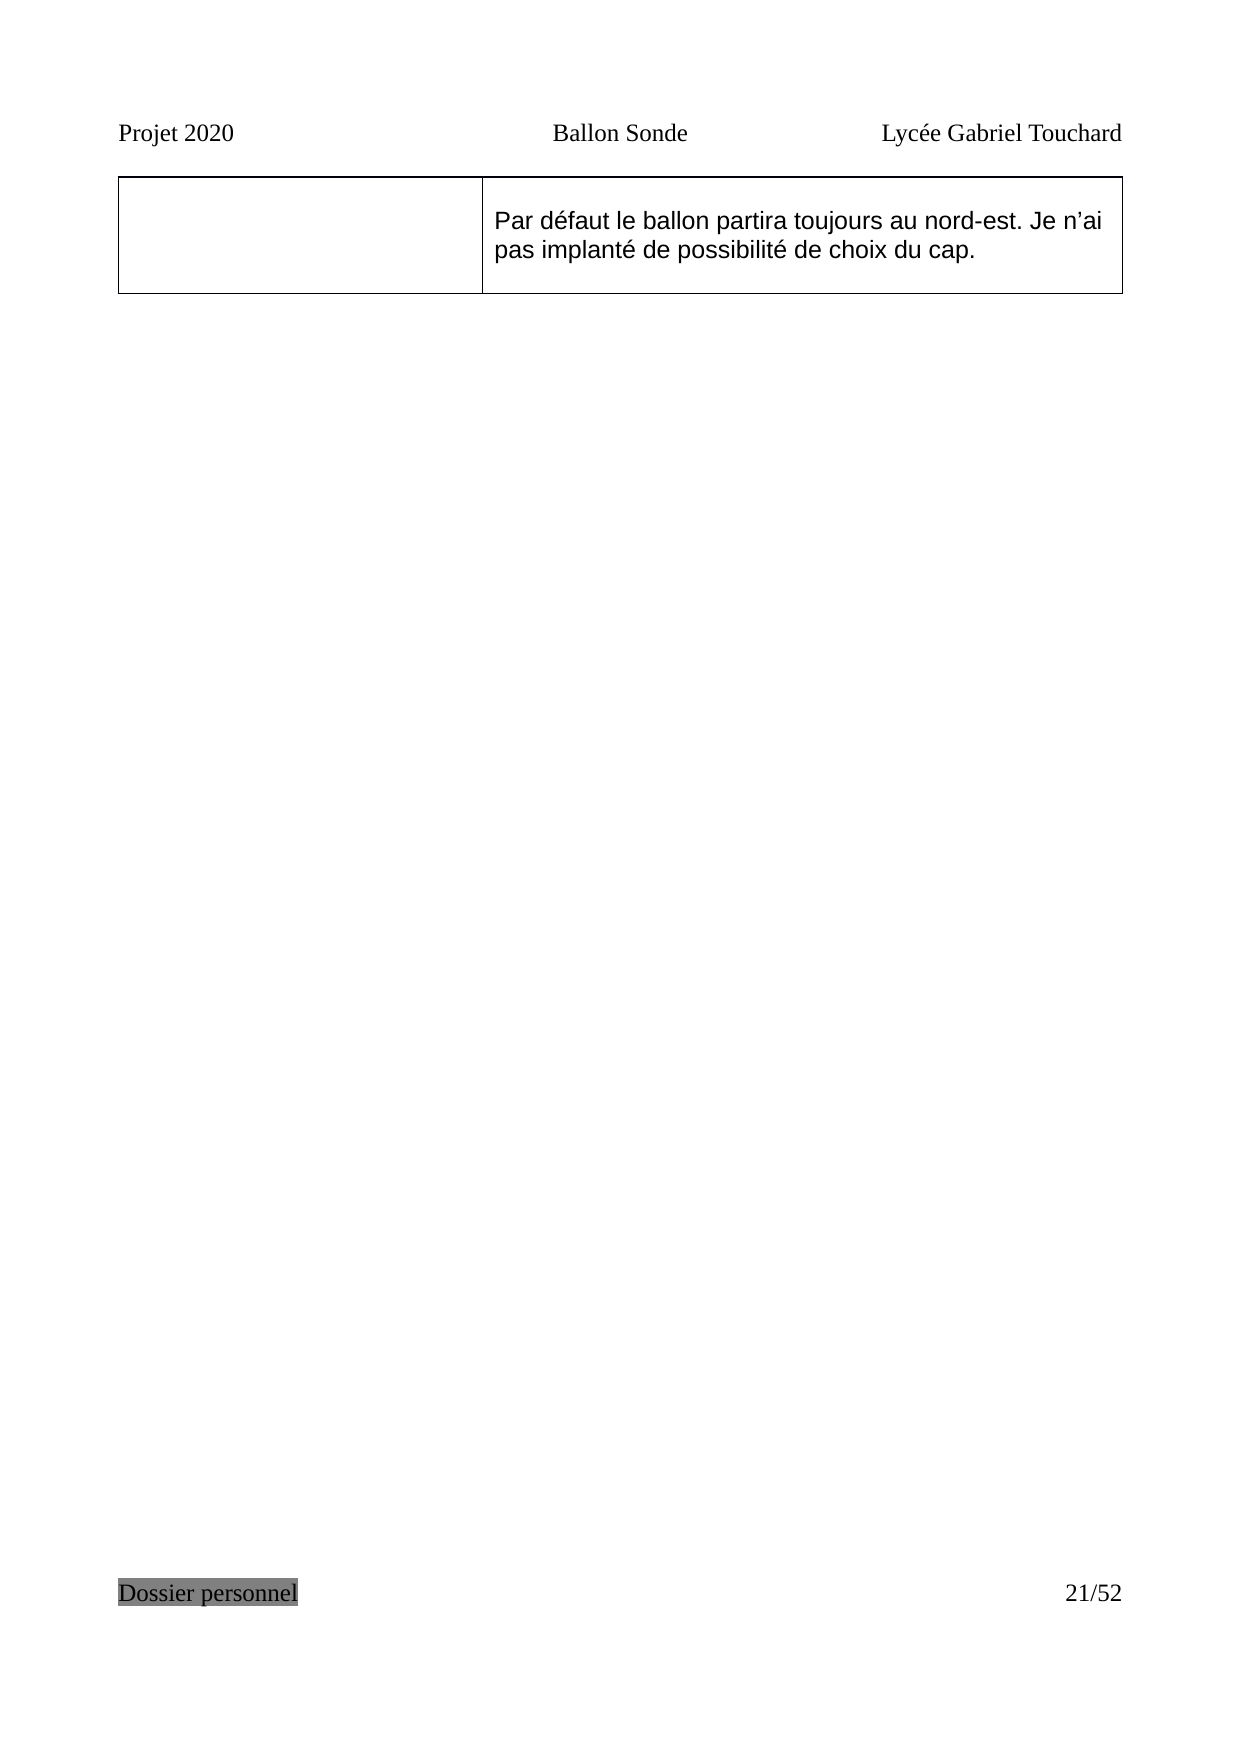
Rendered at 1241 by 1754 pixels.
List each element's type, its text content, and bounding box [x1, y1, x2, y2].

table_header [119, 178, 482, 292]
table_header Par défaut le ballon partira toujours au nord-est. Je n’ai pas implanté de possibilité de choix du cap. [483, 178, 1122, 292]
